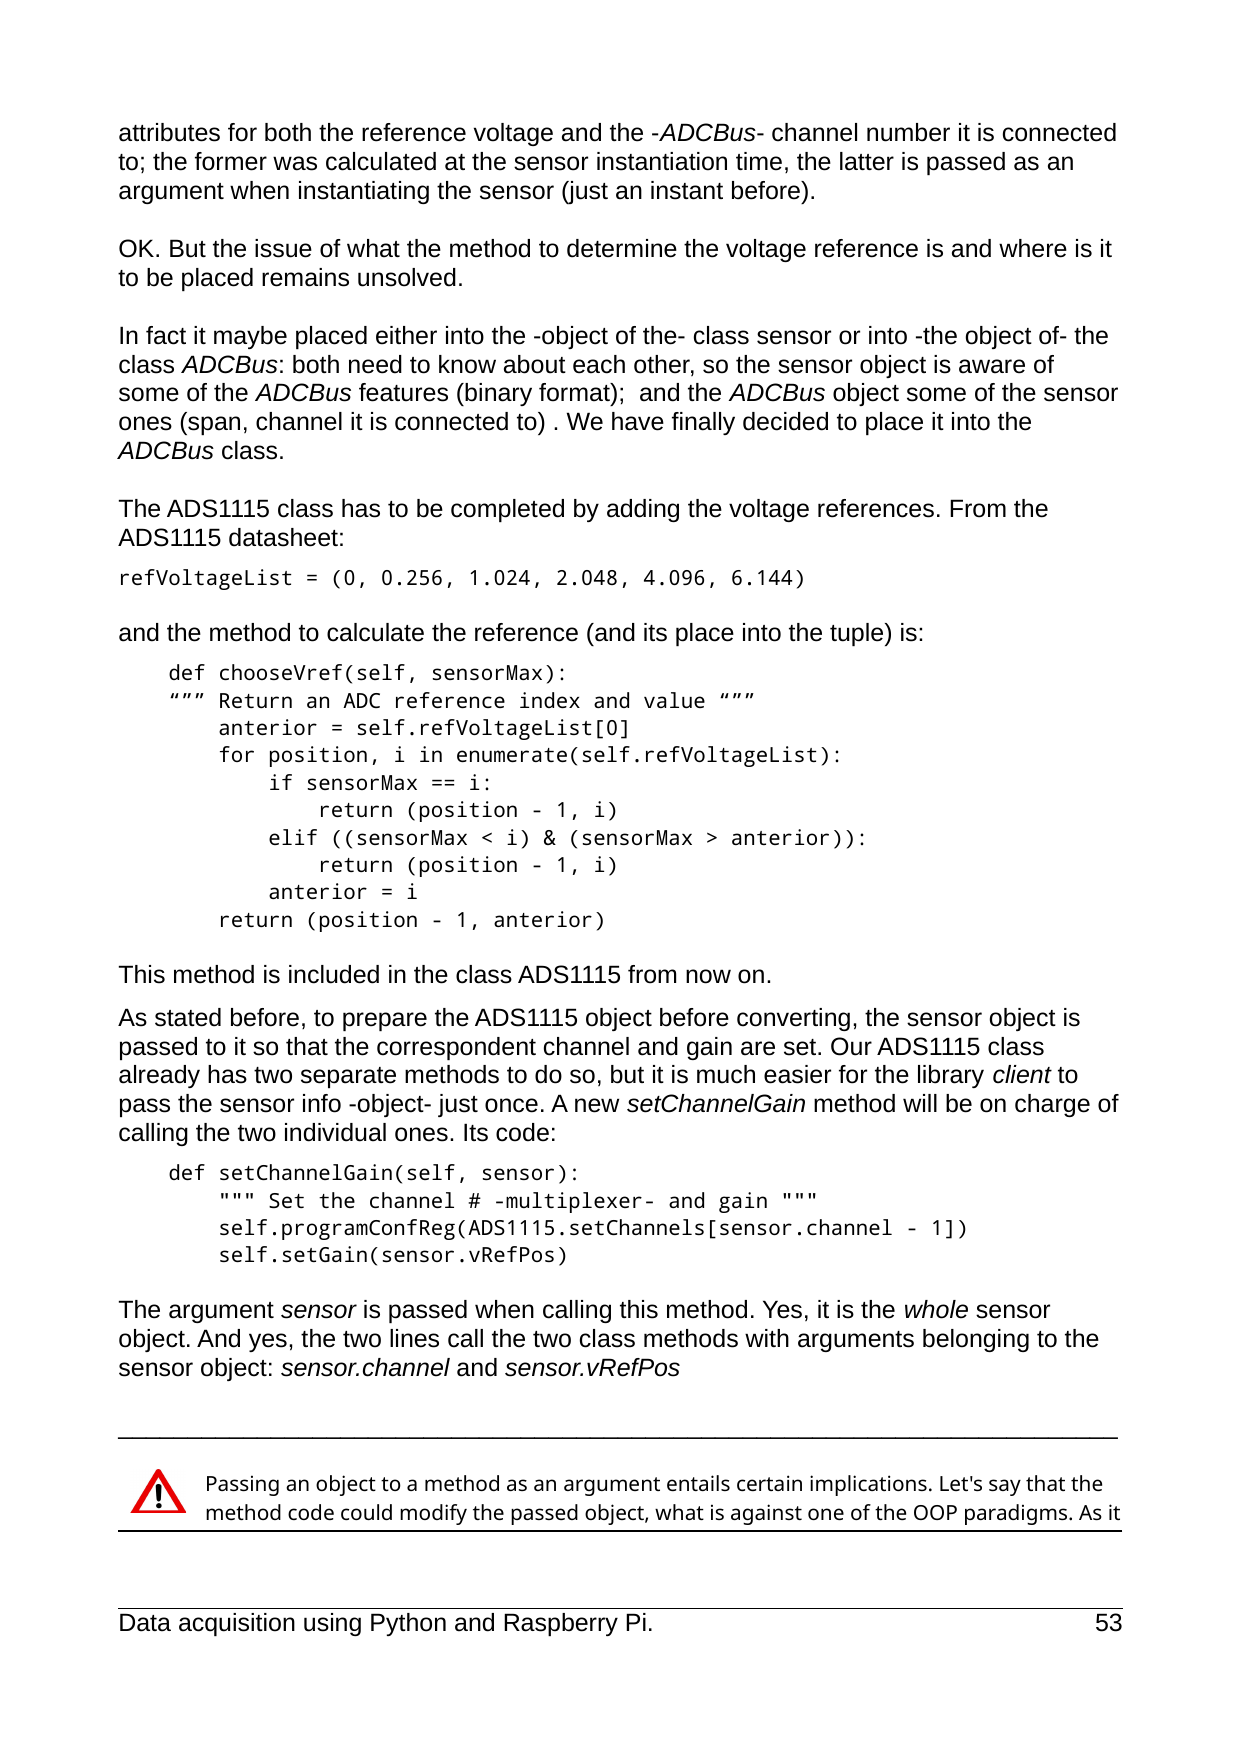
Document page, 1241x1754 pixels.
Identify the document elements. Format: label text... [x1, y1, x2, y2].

text if sensorMax == i: [118, 771, 1122, 795]
text The ADS1115 class has to be completed by adding the voltage references. From the ADS1115 datasheet: [118, 494, 1122, 552]
text ________________________________________________________________________ [118, 1411, 1122, 1440]
text Passing an object to a method as an argument entails certain implications. Let's say that the method code could modify the passed object, what is against one of the OOP paradigms. As it [118, 1469, 1122, 1530]
text return (position - 1, i) [118, 798, 1122, 823]
text anterior = i [118, 880, 1122, 905]
text def chooseVref(self, sensorMax): [118, 661, 1122, 686]
text In fact it maybe placed either into the -object of the- class sensor or into -the object of- the class ADCBus: both need to know about each other, so the sensor object is aware of some of the ADCBus features (binary format); and the ADCBus object some of the sensor ones (span, channel it is connected to) . We have finally decided to place it into the ADCBus class. [118, 321, 1122, 464]
text for position, i in enumerate(self.refVoltageList): [118, 743, 1122, 768]
text def setChannelGain(self, sensor): [118, 1161, 1122, 1186]
text As stated before, to prepare the ADS1115 object before converting, the sensor object is passed to it so that the correspondent channel and gain are set. Our ADS1115 class already has two separate methods to do so, but it is much easier for the library client to pass the sensor info -object- just once. A new setChannelGain method will be on charge of calling the two individual ones. Its code: [118, 1003, 1122, 1147]
text refVoltageList = (0, 0.256, 1.024, 2.048, 4.096, 6.144) [118, 566, 1122, 591]
text anterior = self.refVoltageList[0] [118, 716, 1122, 740]
text The argument sensor is passed when calling this method. Yes, it is the whole sensor object. And yes, the two lines call the two class methods with arguments belonging to the sensor object: sensor.channel and sensor.vRefPos [118, 1295, 1122, 1381]
text """ Set the channel # -multiplexer- and gain """ [118, 1189, 1122, 1213]
text “”” Return an ADC reference index and value “”” [118, 689, 1122, 713]
text elif ((sensorMax < i) & (sensorMax > anterior)): [118, 826, 1122, 850]
text self.programConfReg(ADS1115.setChannels[sensor.channel - 1]) [118, 1216, 1122, 1240]
text OK. But the issue of what the method to determine the voltage reference is and where is it to be placed remains unsolved. [118, 234, 1122, 291]
text This method is included in the class ADS1115 from now on. [118, 959, 1122, 988]
text and the method to calculate the reference (and its place into the tuple) is: [118, 618, 1122, 647]
picture [130, 1469, 187, 1513]
text self.setGain(sensor.vRefPos) [118, 1243, 1122, 1268]
text return (position - 1, anterior) [118, 908, 1122, 932]
text return (position - 1, i) [118, 853, 1122, 877]
text attributes for both the reference voltage and the -ADCBus- channel number it is connected to; the former was calculated at the sensor instantiation time, the latter is passed as an argument when instantiating the sensor (just an instant before). [118, 118, 1122, 204]
